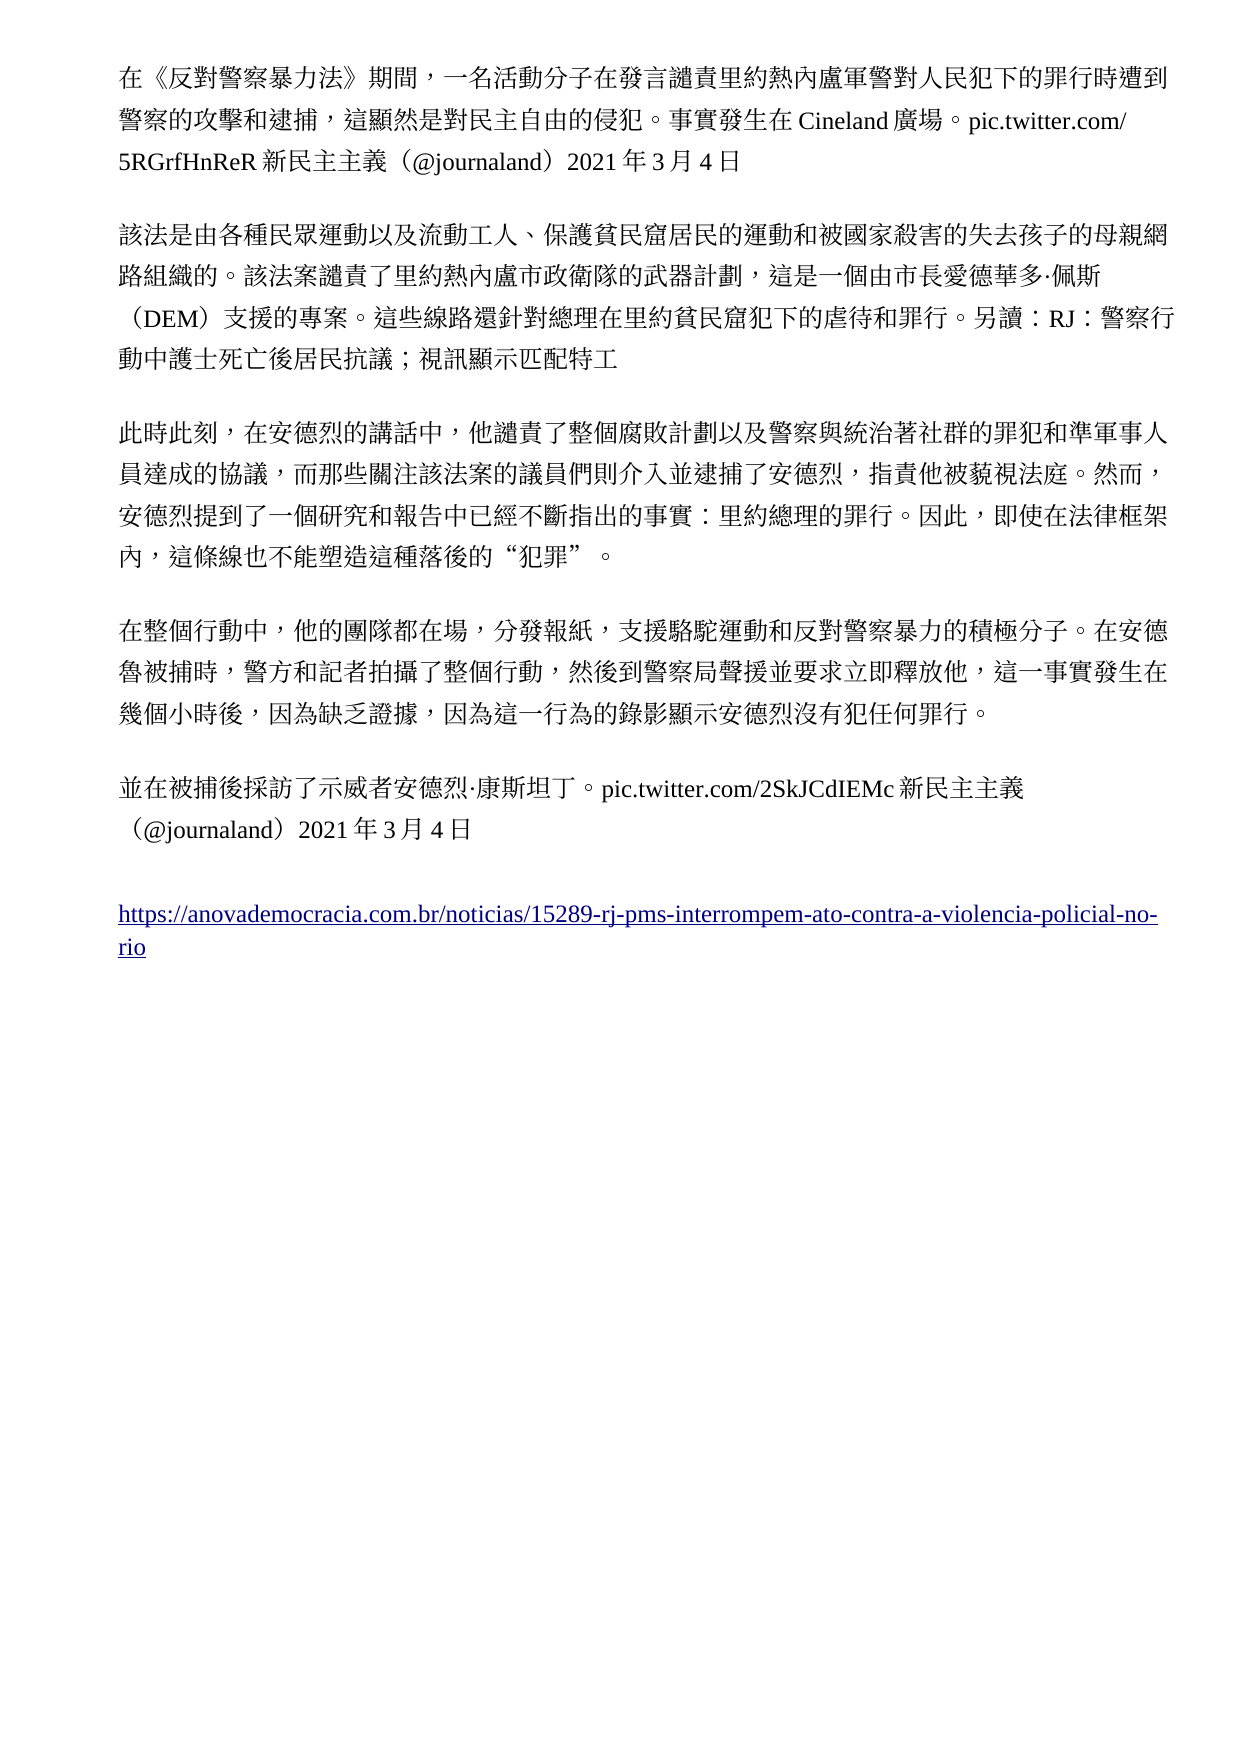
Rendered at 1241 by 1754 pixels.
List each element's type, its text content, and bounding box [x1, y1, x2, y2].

text https://anovademocracia.com.br/noticias/15289-rj-pms-interrompem-ato-contra-a-violencia-policial-no-rio [118, 866, 1181, 961]
text 在《反對警察暴力法》期間，一名活動分子在發言譴責里約熱內盧軍警對人民犯下的罪行時遭到警察的攻擊和逮捕，這顯然是對民主自由的侵犯。事實發生在Cineland廣場。pic.twitter.com/5RGrfHnReR新民主主義（@journaland）2021年3月4日 該法是由各種民眾運動以及流動工人、保護貧民窟居民的運動和被國家殺害的失去孩子的母親網路組織的。該法案譴責了里約熱內盧市政衛隊的武器計劃，這是一個由市長愛德華多·佩斯（DEM）支援的專案。這些線路還針對總理在里約貧民窟犯下的虐待和罪行。另讀：RJ：警察行動中護士死亡後居民抗議；視訊顯示匹配特工 此時此刻，在安德烈的講話中，他譴責了整個腐敗計劃以及警察與統治著社群的罪犯和準軍事人員達成的協議，而那些關注該法案的議員們則介入並逮捕了安德烈，指責他被藐視法庭。然而，安德烈提到了一個研究和報告中已經不斷指出的事實：里約總理的罪行。因此，即使在法律框架內，這條線也不能塑造這種落後的“犯罪”。 在整個行動中，他的團隊都在場，分發報紙，支援駱駝運動和反對警察暴力的積極分子。在安德魯被捕時，警方和記者拍攝了整個行動，然後到警察局聲援並要求立即釋放他，這一事實發生在幾個小時後，因為缺乏證據，因為這一行為的錄影顯示安德烈沒有犯任何罪行。 並在被捕後採訪了示威者安德烈·康斯坦丁。pic.twitter.com/2SkJCdIEMc新民主主義（@journaland）2021年3月4日 [118, 59, 1181, 846]
